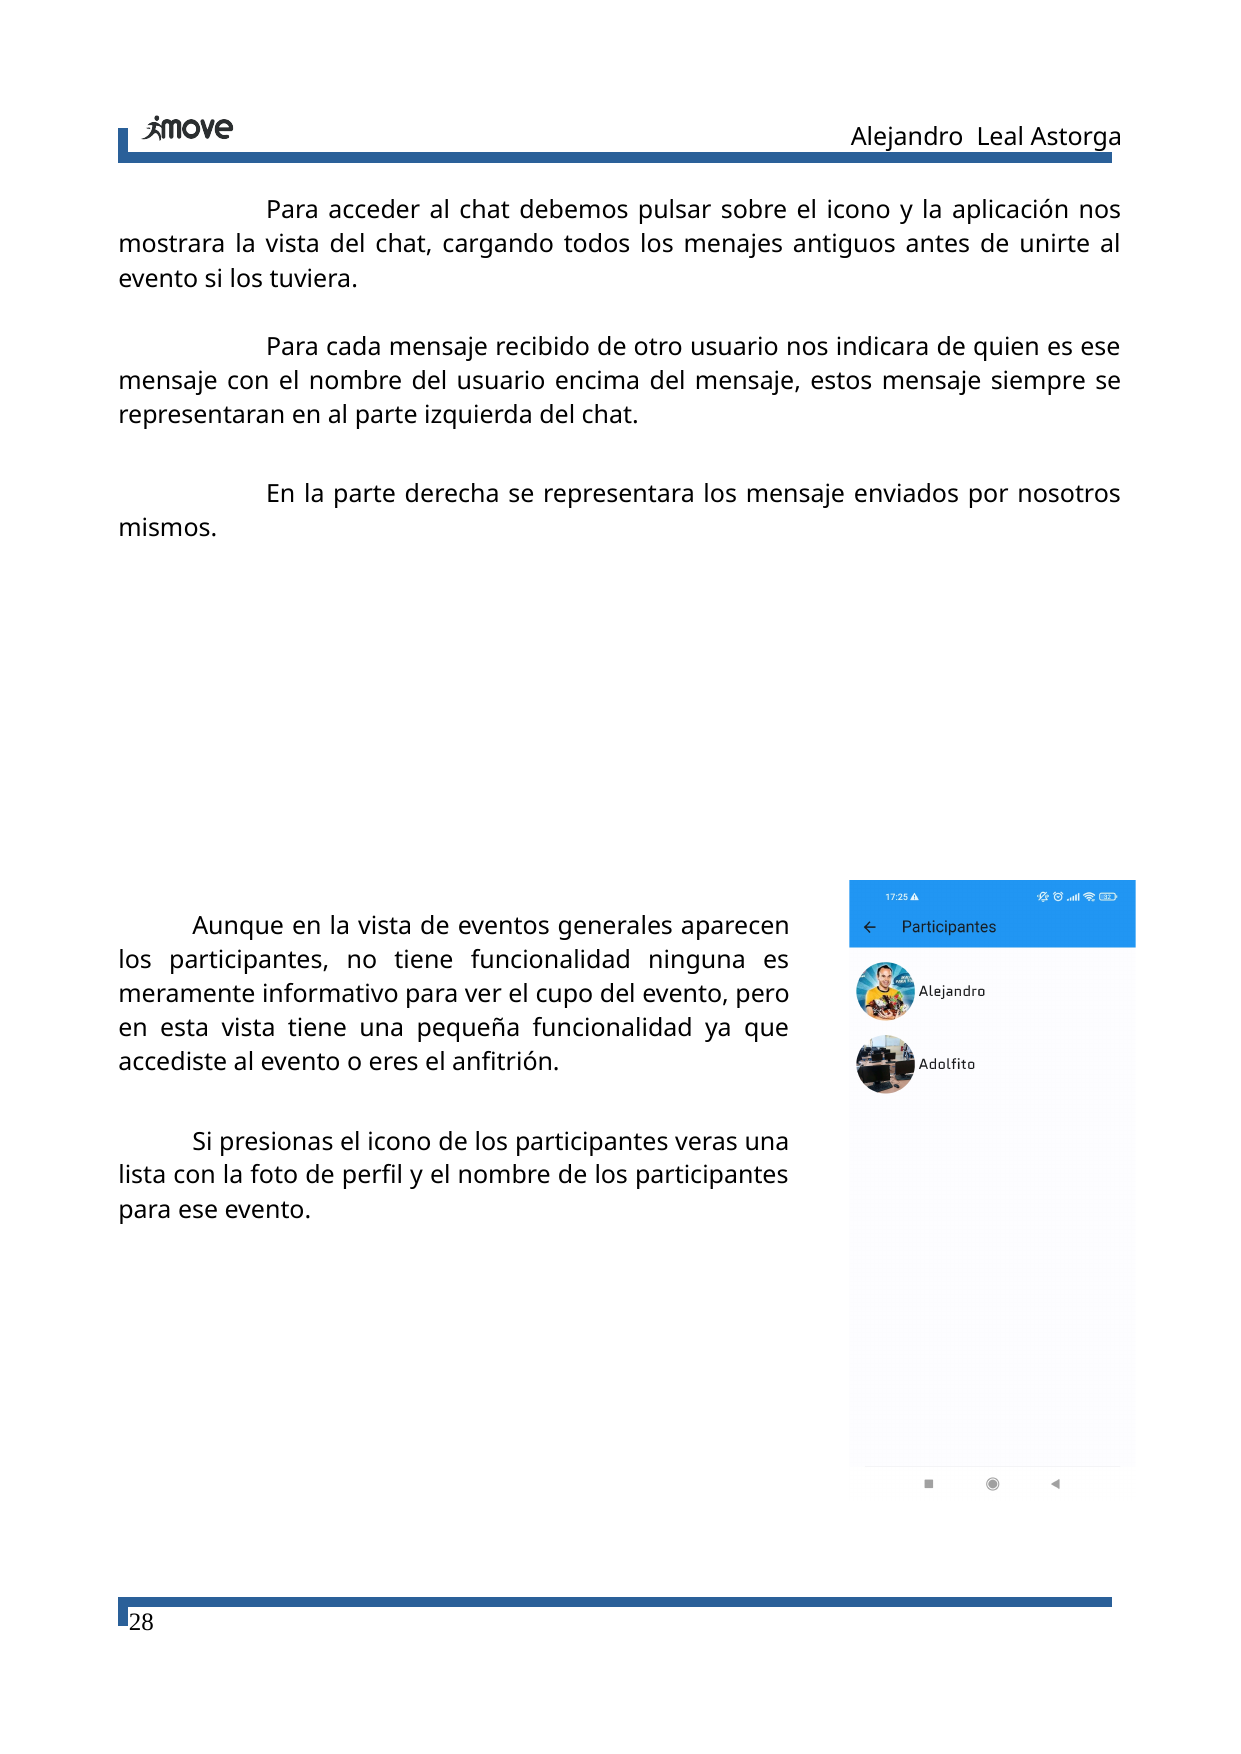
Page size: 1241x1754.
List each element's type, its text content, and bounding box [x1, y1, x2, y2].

text Si presionas el icono de los participantes veras una lista con la foto de perfil y el nombre de los participantes para ese evento. [118, 1123, 849, 1225]
picture [140, 113, 234, 141]
text Aunque en la vista de eventos generales aparecen los participantes, no tiene funcionalidad ninguna es meramente informativo para ver el cupo del evento, pero en esta vista tiene una pequeña funcionalidad ya que accediste al evento o eres el anfitrión. [118, 907, 849, 1078]
text Para cada mensaje recibido de otro usuario nos indicara de quien es ese mensaje con el nombre del usuario encima del mensaje, estos mensaje siempre se representaran en al parte izquierda del chat. [118, 328, 1122, 431]
text Para acceder al chat debemos pulsar sobre el icono y la aplicación nos mostrara la vista del chat, cargando todos los menajes antiguos antes de unirte al evento si los tuviera. [118, 192, 1122, 294]
text En la parte derecha se representara los mensaje enviados por nosotros mismos. [118, 476, 1122, 544]
picture [849, 880, 1136, 1501]
